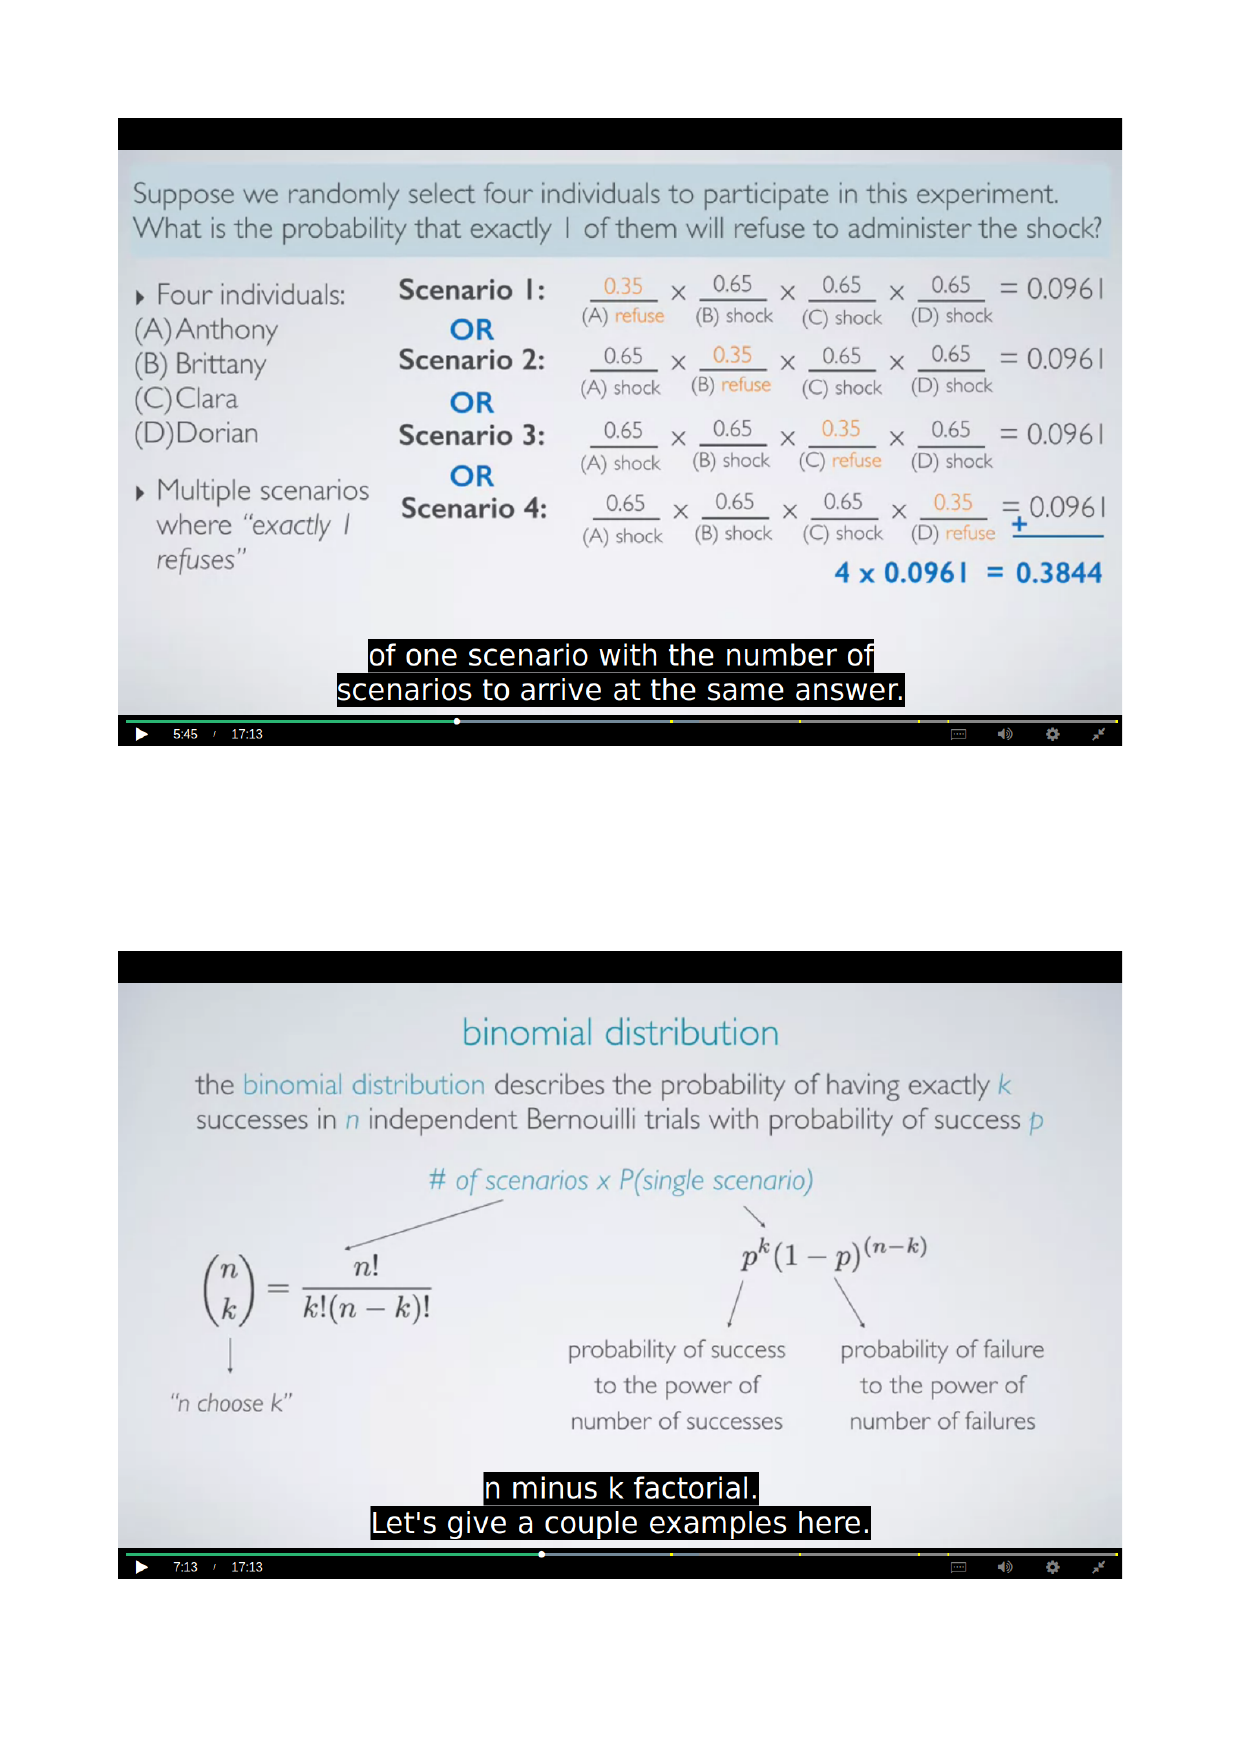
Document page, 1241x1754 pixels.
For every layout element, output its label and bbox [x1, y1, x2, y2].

picture [118, 118, 1123, 746]
picture [118, 951, 1123, 1579]
